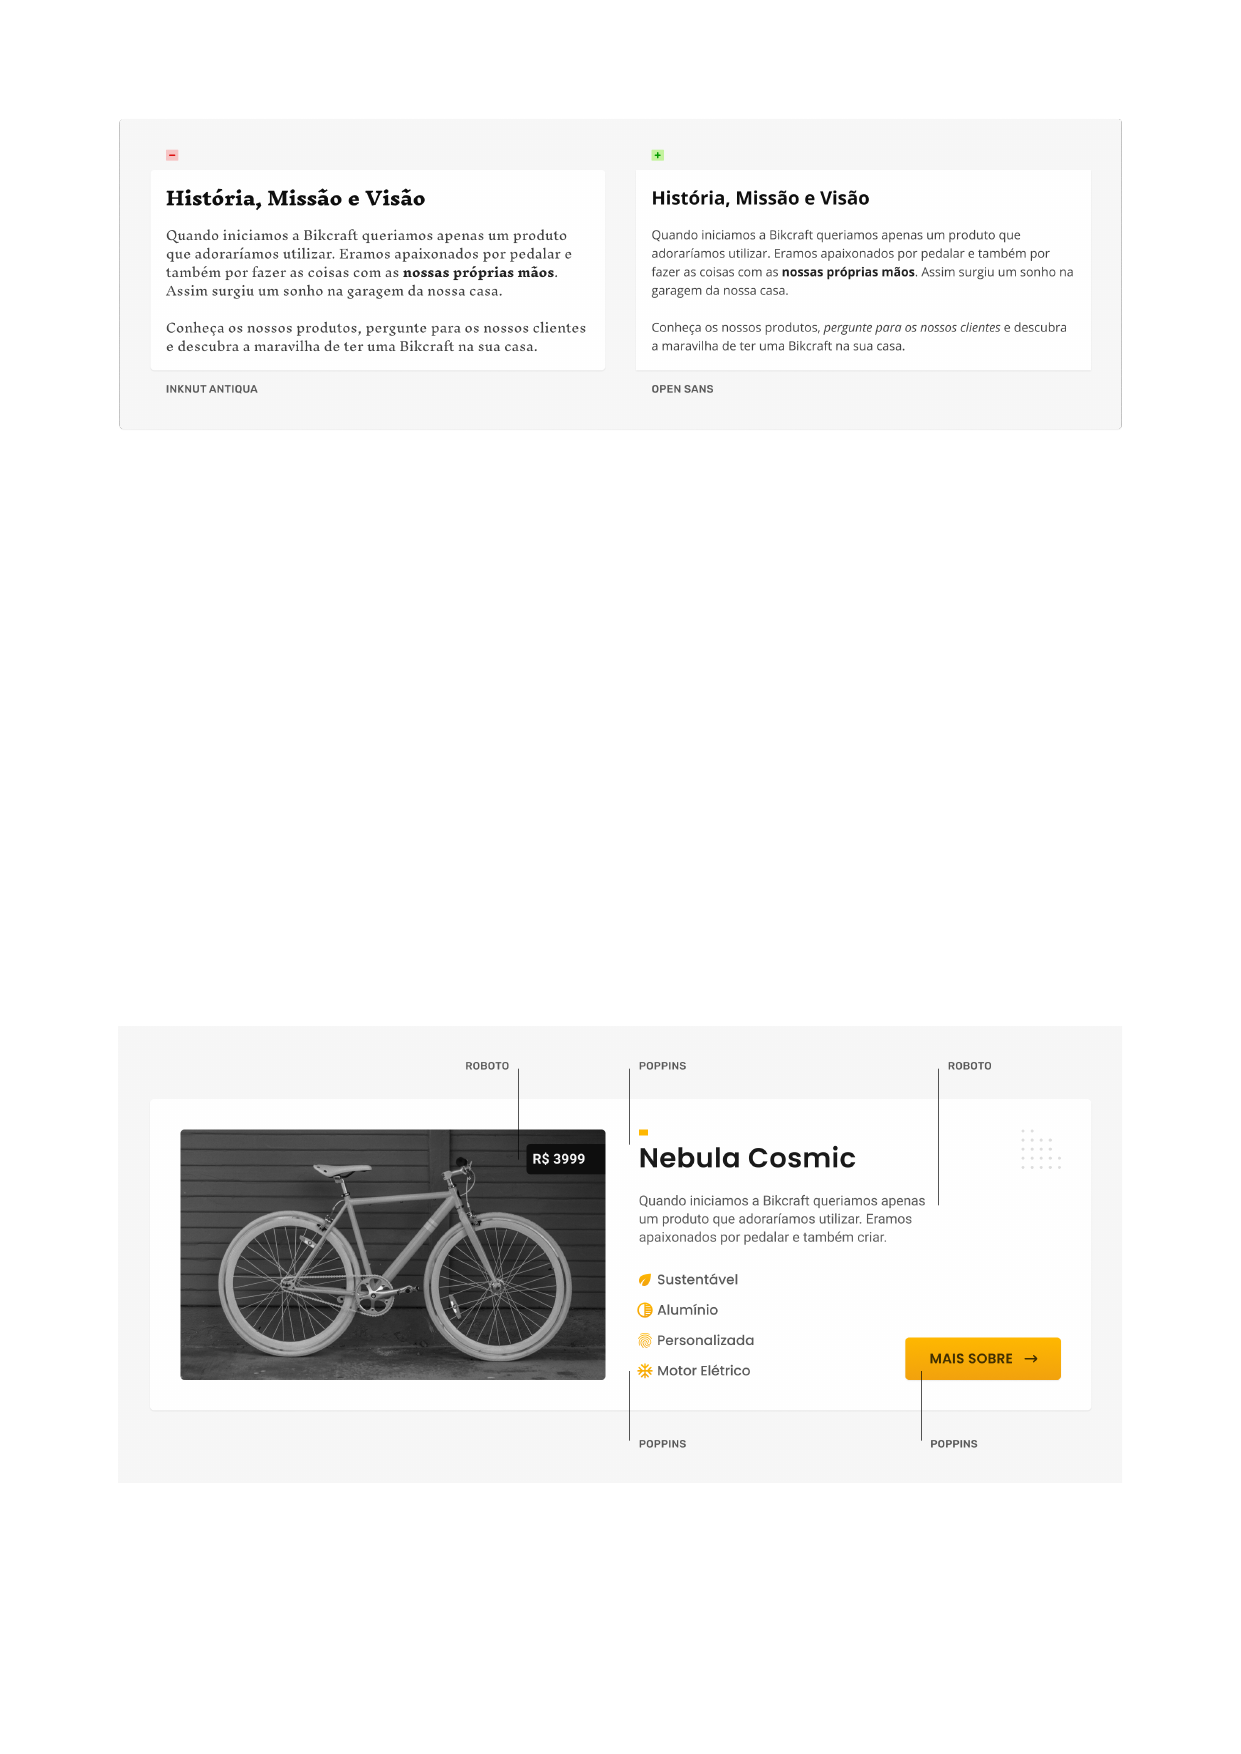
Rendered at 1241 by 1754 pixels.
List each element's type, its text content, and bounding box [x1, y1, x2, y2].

text C) Título [118, 535, 1122, 573]
list c) Diferente? [118, 837, 1122, 875]
picture [118, 118, 1123, 431]
list As características devem se comunicar com as dos demais elementos. [118, 762, 1122, 800]
list a) Estilo [118, 611, 1122, 648]
list ** Acima, temos 2 fontes sem serifa. O contraste está na peq diferença entre elas e peso. A escolha da Poppins para o título também se deu por ela ser geométrica, combinando com o objeto a ser comercializado = bibliceta! Olhar suas rodas [118, 1512, 1122, 1625]
list A escolha pode ajudar a definir o estilo gráfico do site. [118, 648, 1122, 686]
list Pode ser com peso e/ou estilo diferente diferentes apenas [156, 951, 1122, 989]
list b) Consistência [118, 724, 1122, 762]
picture [118, 1026, 1123, 1483]
list Não existe necessidade de ser diferente, ela pode ser a mesma utilizada no corpo/funcional. [118, 875, 1122, 951]
